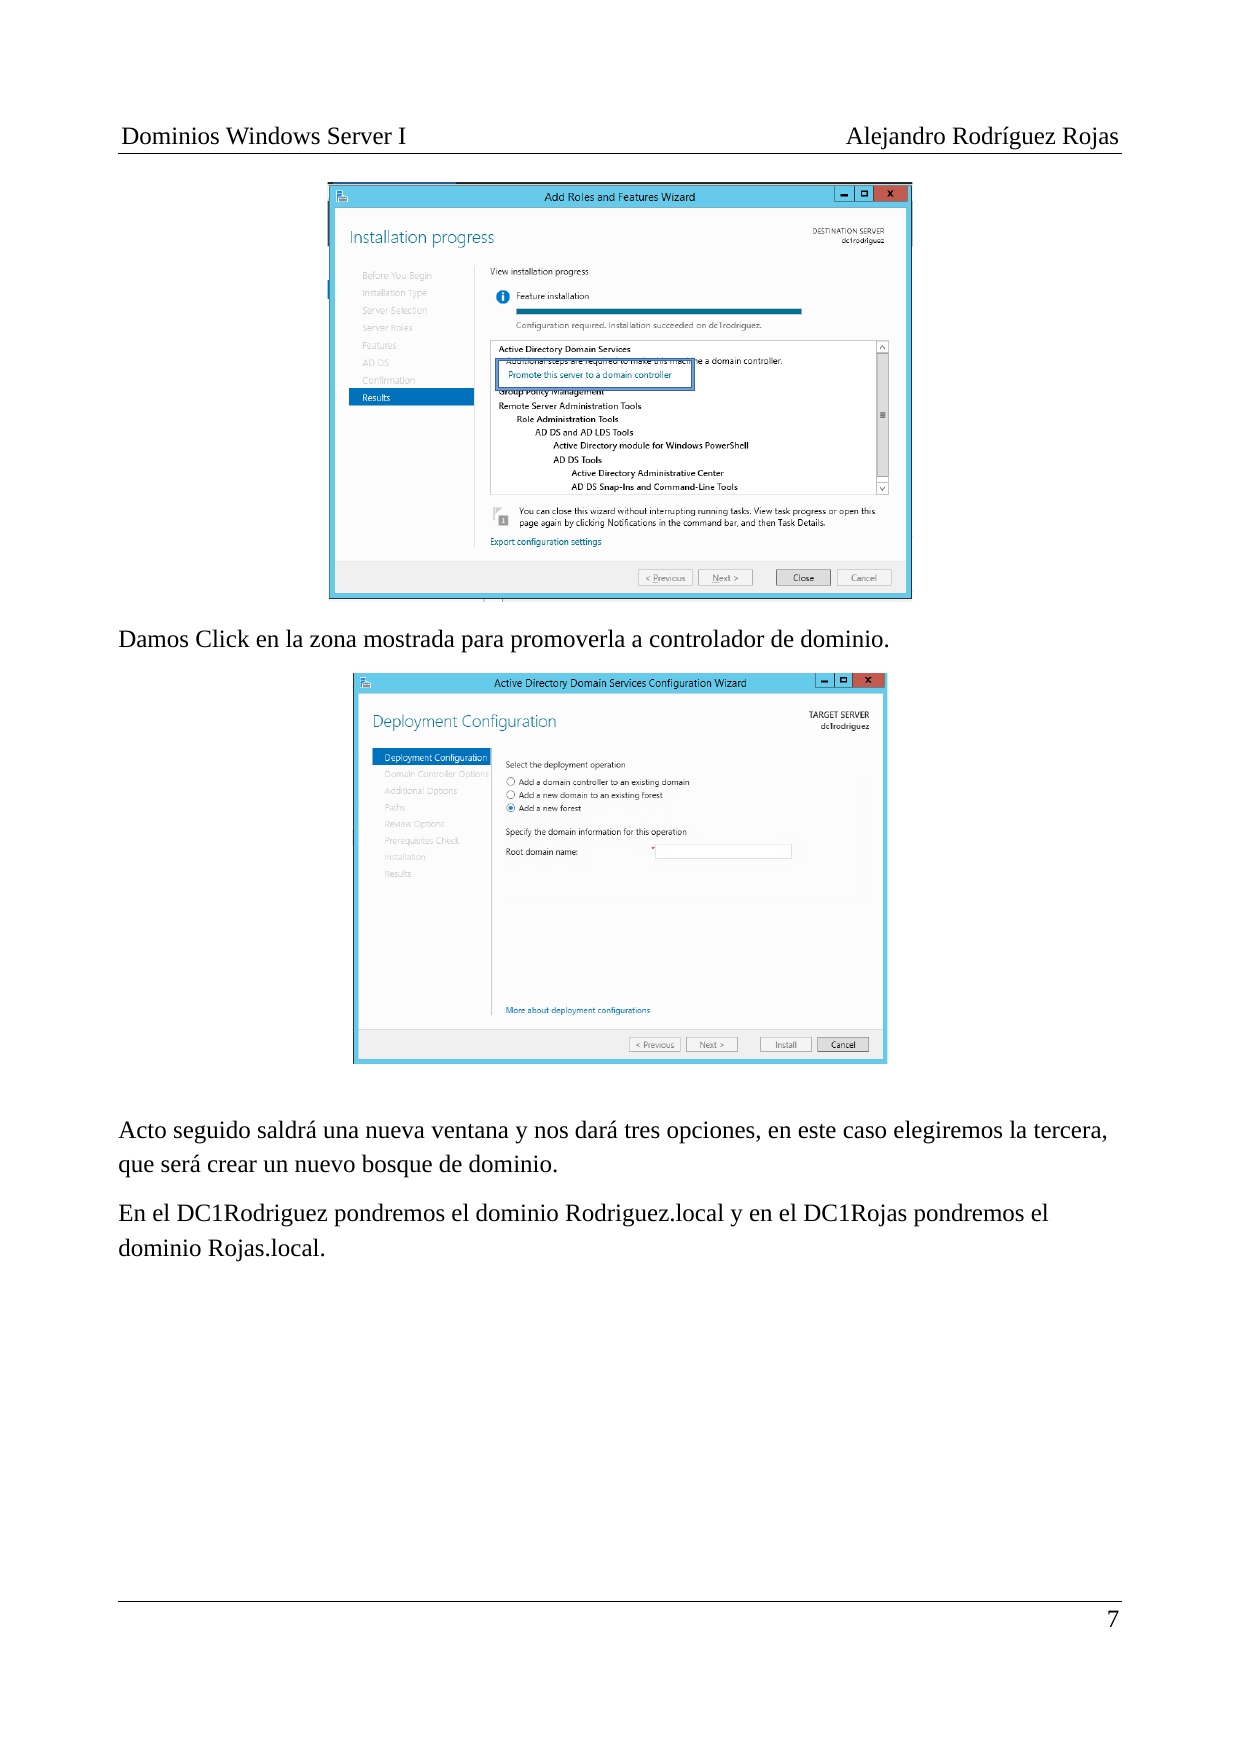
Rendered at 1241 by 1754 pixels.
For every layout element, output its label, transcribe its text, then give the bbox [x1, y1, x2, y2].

text Damos Click en la zona mostrada para promoverla a controlador de dominio. [118, 624, 1122, 653]
text En el DC1Rodriguez pondremos el dominio Rodriguez.local y en el DC1Rojas pondremos el dominio Rojas.local. [118, 1198, 1122, 1261]
picture [327, 182, 371, 602]
picture [352, 673, 433, 1064]
text Acto seguido saldrá una nueva ventana y nos dará tres opciones, en este caso elegiremos la tercera, que será crear un nuevo bosque de dominio. [118, 1115, 1122, 1178]
